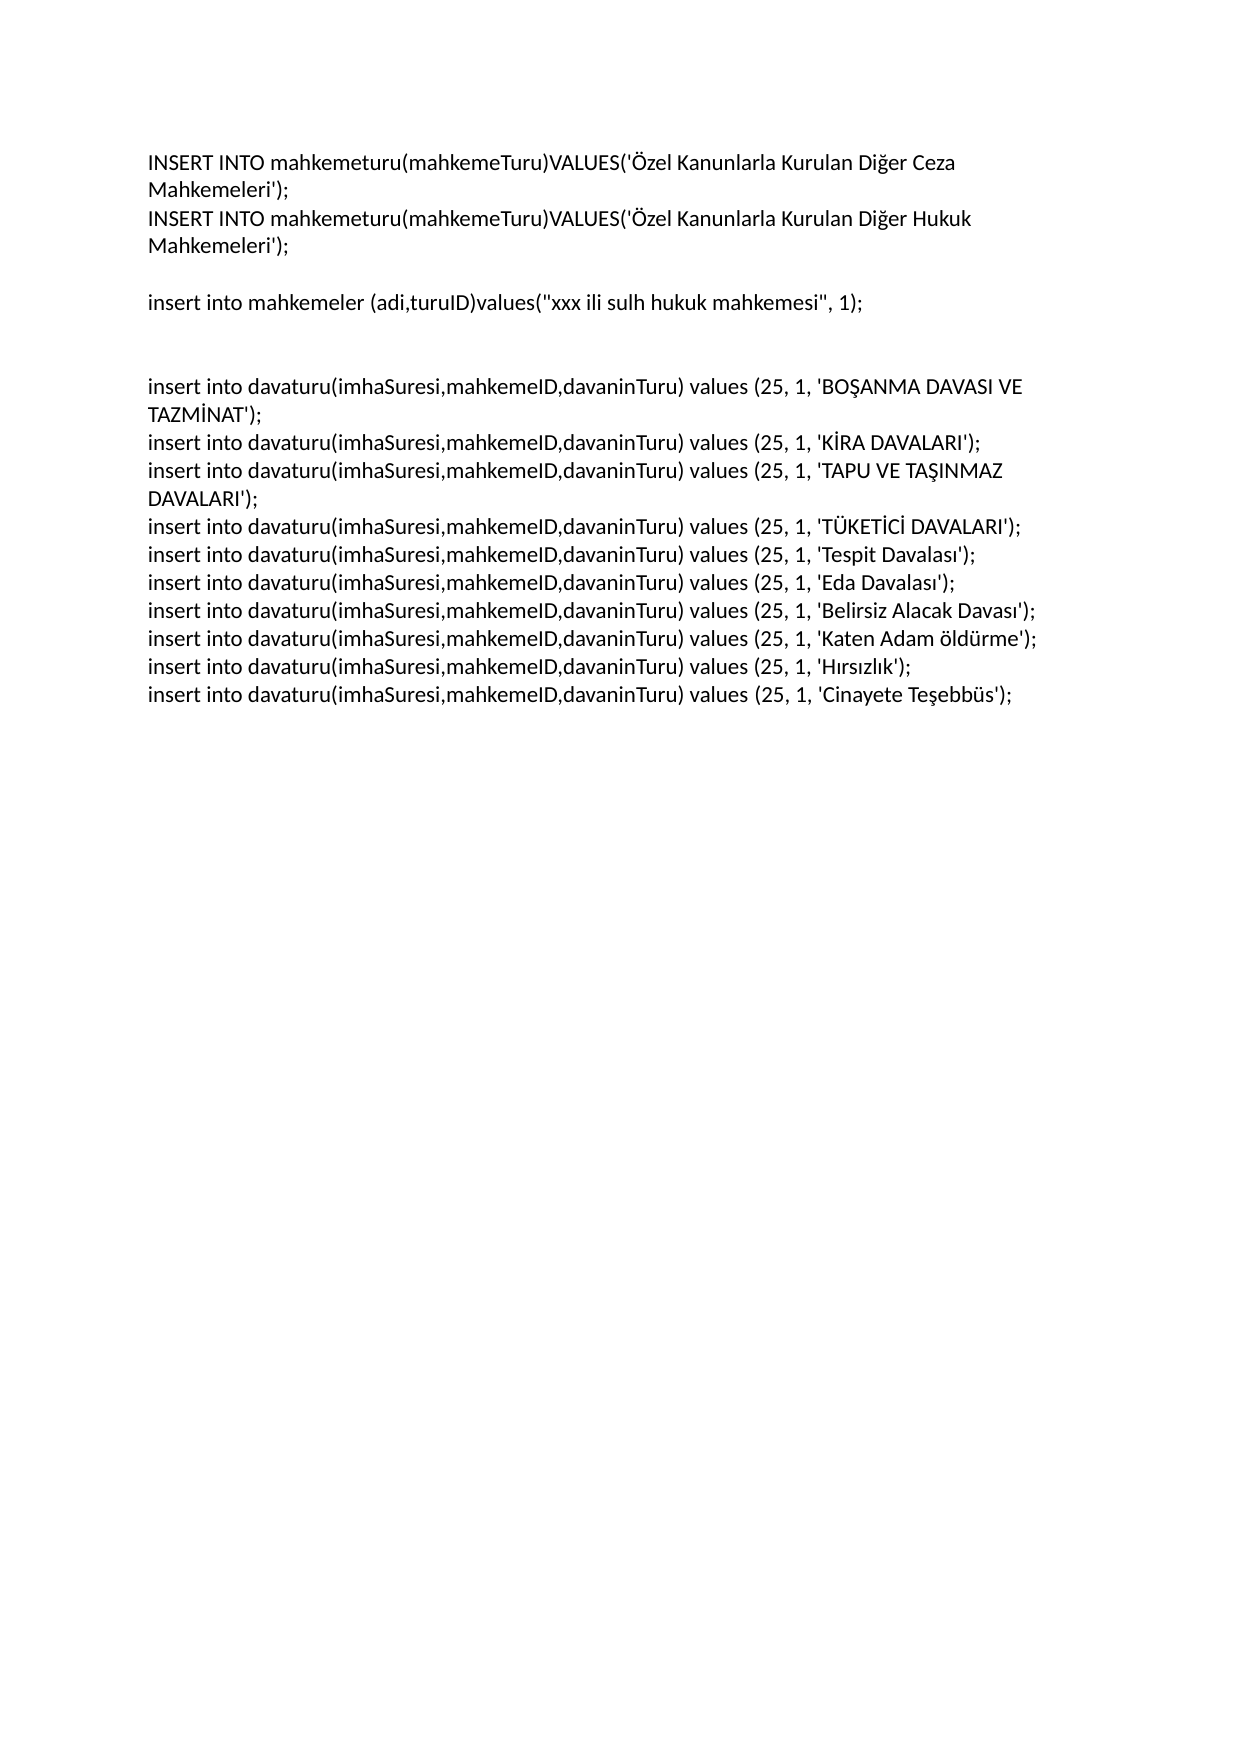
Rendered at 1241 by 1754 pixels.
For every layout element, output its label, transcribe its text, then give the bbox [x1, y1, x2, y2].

text insert into davaturu(imhaSuresi,mahkemeID,davaninTuru) values (25, 1, 'TAPU VE TAŞINMAZ DAVALARI'); [148, 456, 1093, 512]
text insert into davaturu(imhaSuresi,mahkemeID,davaninTuru) values (25, 1, 'BOŞANMA DAVASI VE TAZMİNAT'); [148, 372, 1093, 428]
text insert into davaturu(imhaSuresi,mahkemeID,davaninTuru) values (25, 1, 'Katen Adam öldürme'); [148, 624, 1093, 652]
text insert into davaturu(imhaSuresi,mahkemeID,davaninTuru) values (25, 1, 'Eda Davalası'); [148, 568, 1093, 596]
text insert into davaturu(imhaSuresi,mahkemeID,davaninTuru) values (25, 1, 'TÜKETİCİ DAVALARI'); [148, 512, 1093, 540]
text insert into davaturu(imhaSuresi,mahkemeID,davaninTuru) values (25, 1, 'KİRA DAVALARI'); [148, 428, 1093, 456]
text insert into mahkemeler (adi,turuID)values("xxx ili sulh hukuk mahkemesi", 1); [148, 288, 1093, 316]
text insert into davaturu(imhaSuresi,mahkemeID,davaninTuru) values (25, 1, 'Belirsiz Alacak Davası'); [148, 596, 1093, 624]
text INSERT INTO mahkemeturu(mahkemeTuru)VALUES('Özel Kanunlarla Kurulan Diğer Ceza Mahkemeleri'); [148, 148, 1093, 204]
text insert into davaturu(imhaSuresi,mahkemeID,davaninTuru) values (25, 1, 'Tespit Davalası'); [148, 540, 1093, 568]
text insert into davaturu(imhaSuresi,mahkemeID,davaninTuru) values (25, 1, 'Cinayete Teşebbüs'); [148, 680, 1093, 708]
text INSERT INTO mahkemeturu(mahkemeTuru)VALUES('Özel Kanunlarla Kurulan Diğer Hukuk Mahkemeleri'); [148, 204, 1093, 260]
text insert into davaturu(imhaSuresi,mahkemeID,davaninTuru) values (25, 1, 'Hırsızlık'); [148, 652, 1093, 680]
